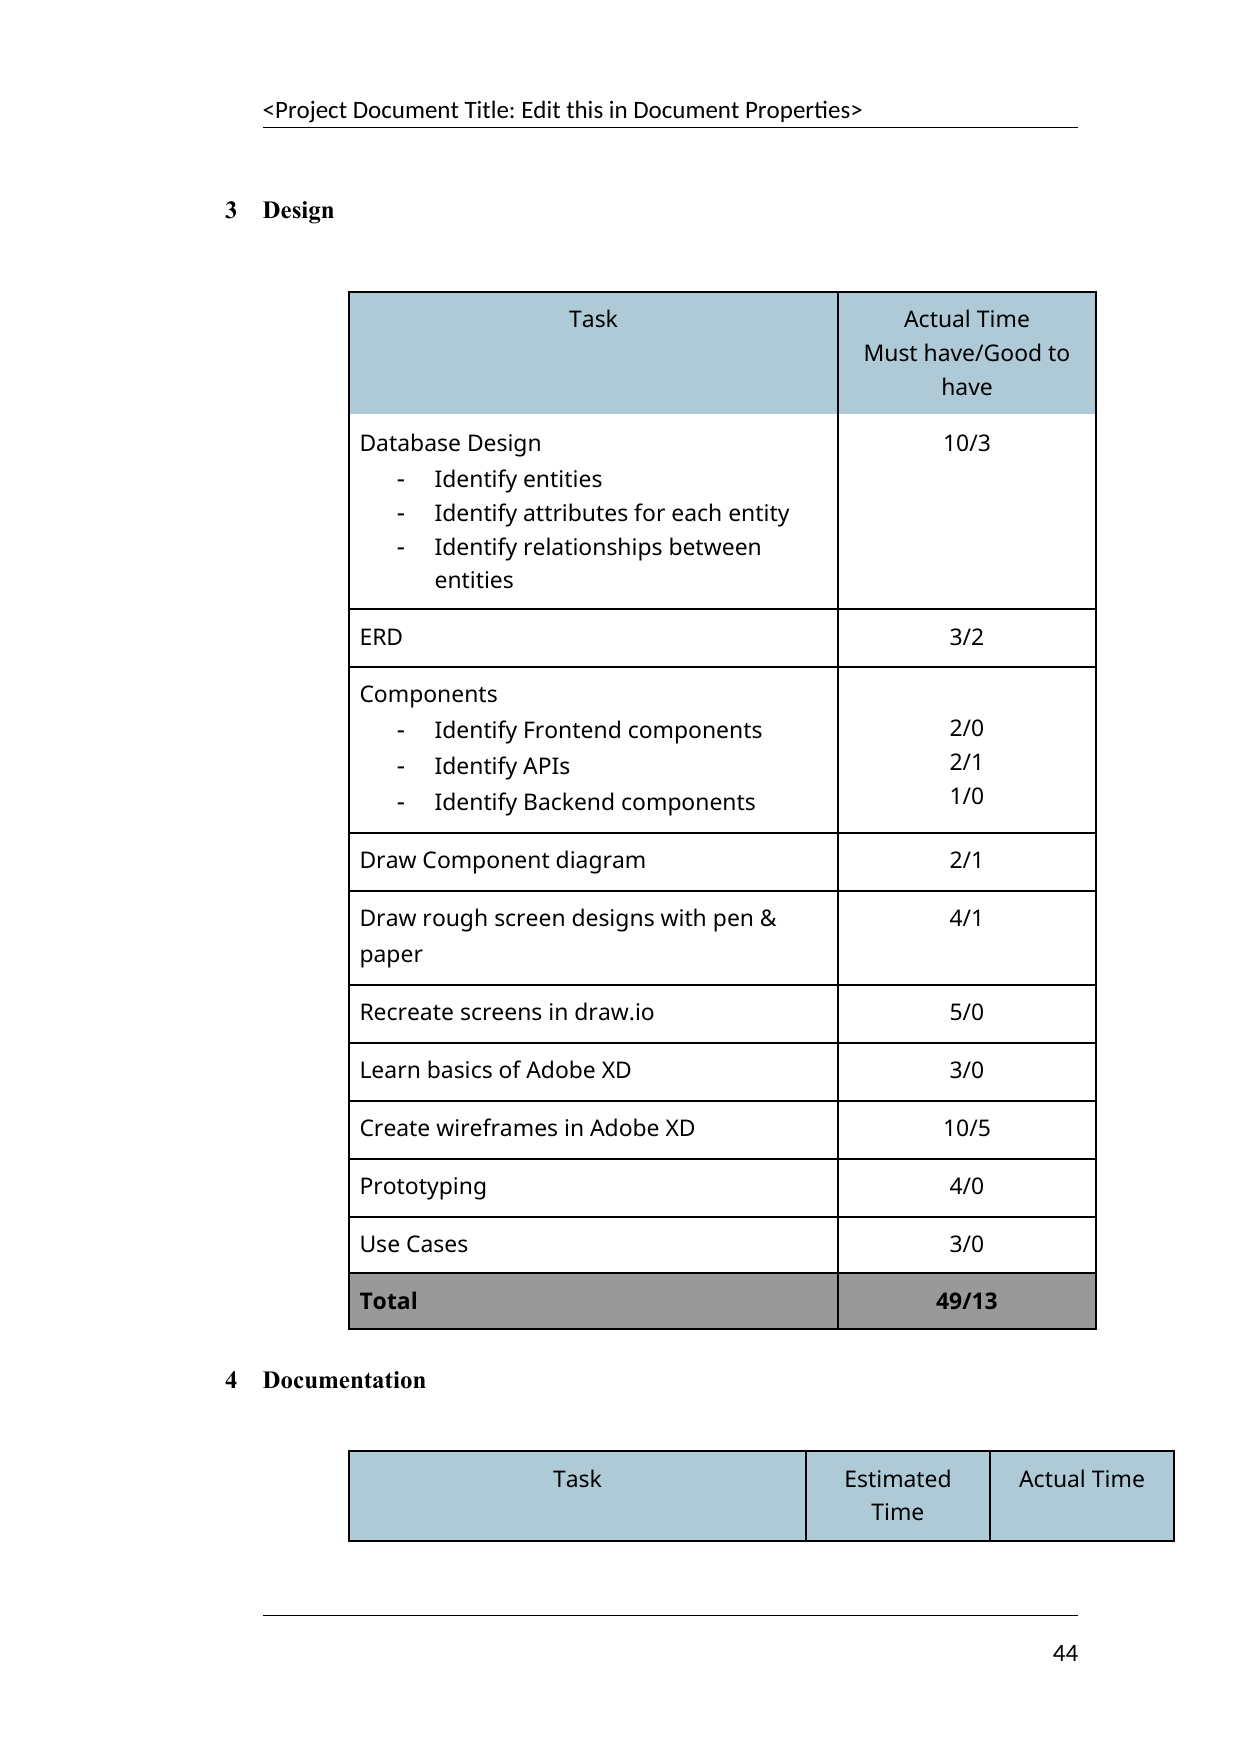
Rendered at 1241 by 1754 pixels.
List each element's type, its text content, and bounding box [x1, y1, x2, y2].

table_header Task [350, 293, 837, 414]
table_cell Recreate screens in draw.io [350, 986, 837, 1042]
table_cell 2/1 [839, 834, 1095, 890]
subtitle Documentation [225, 1365, 1078, 1394]
table_cell 4/1 [839, 892, 1095, 984]
table_cell Database Design Identify entities Identify attributes for each entity Identify relationships between entities [350, 417, 837, 608]
table_cell 3/2 [839, 610, 1095, 666]
table_cell 49/13 [839, 1274, 1095, 1328]
table_cell 2/0 2/1 1/0 [839, 668, 1095, 832]
table_cell Learn basics of Adobe XD [350, 1044, 837, 1100]
table_cell 4/0 [839, 1160, 1095, 1216]
table_cell Use Cases [350, 1218, 837, 1272]
subtitle Design [225, 195, 1078, 224]
table_cell Components Identify Frontend components Identify APIs Identify Backend components [350, 668, 837, 832]
table_header Task [350, 1452, 805, 1540]
table_cell ERD [350, 610, 837, 666]
table_cell Prototyping [350, 1160, 837, 1216]
table_cell 5/0 [839, 986, 1095, 1042]
table_cell Total [350, 1274, 837, 1328]
table_cell 3/0 [839, 1218, 1095, 1272]
table_cell 10/5 [839, 1102, 1095, 1158]
table_cell 10/3 [839, 417, 1095, 608]
table_cell Draw rough screen designs with pen & paper [350, 892, 837, 984]
table_cell Create wireframes in Adobe XD [350, 1102, 837, 1158]
table_header Actual Time [991, 1452, 1173, 1540]
table_cell 3/0 [839, 1044, 1095, 1100]
table_header Estimated Time [807, 1452, 989, 1540]
table_cell Draw Component diagram [350, 834, 837, 890]
table_header Actual Time Must have/Good to have [839, 293, 1095, 414]
